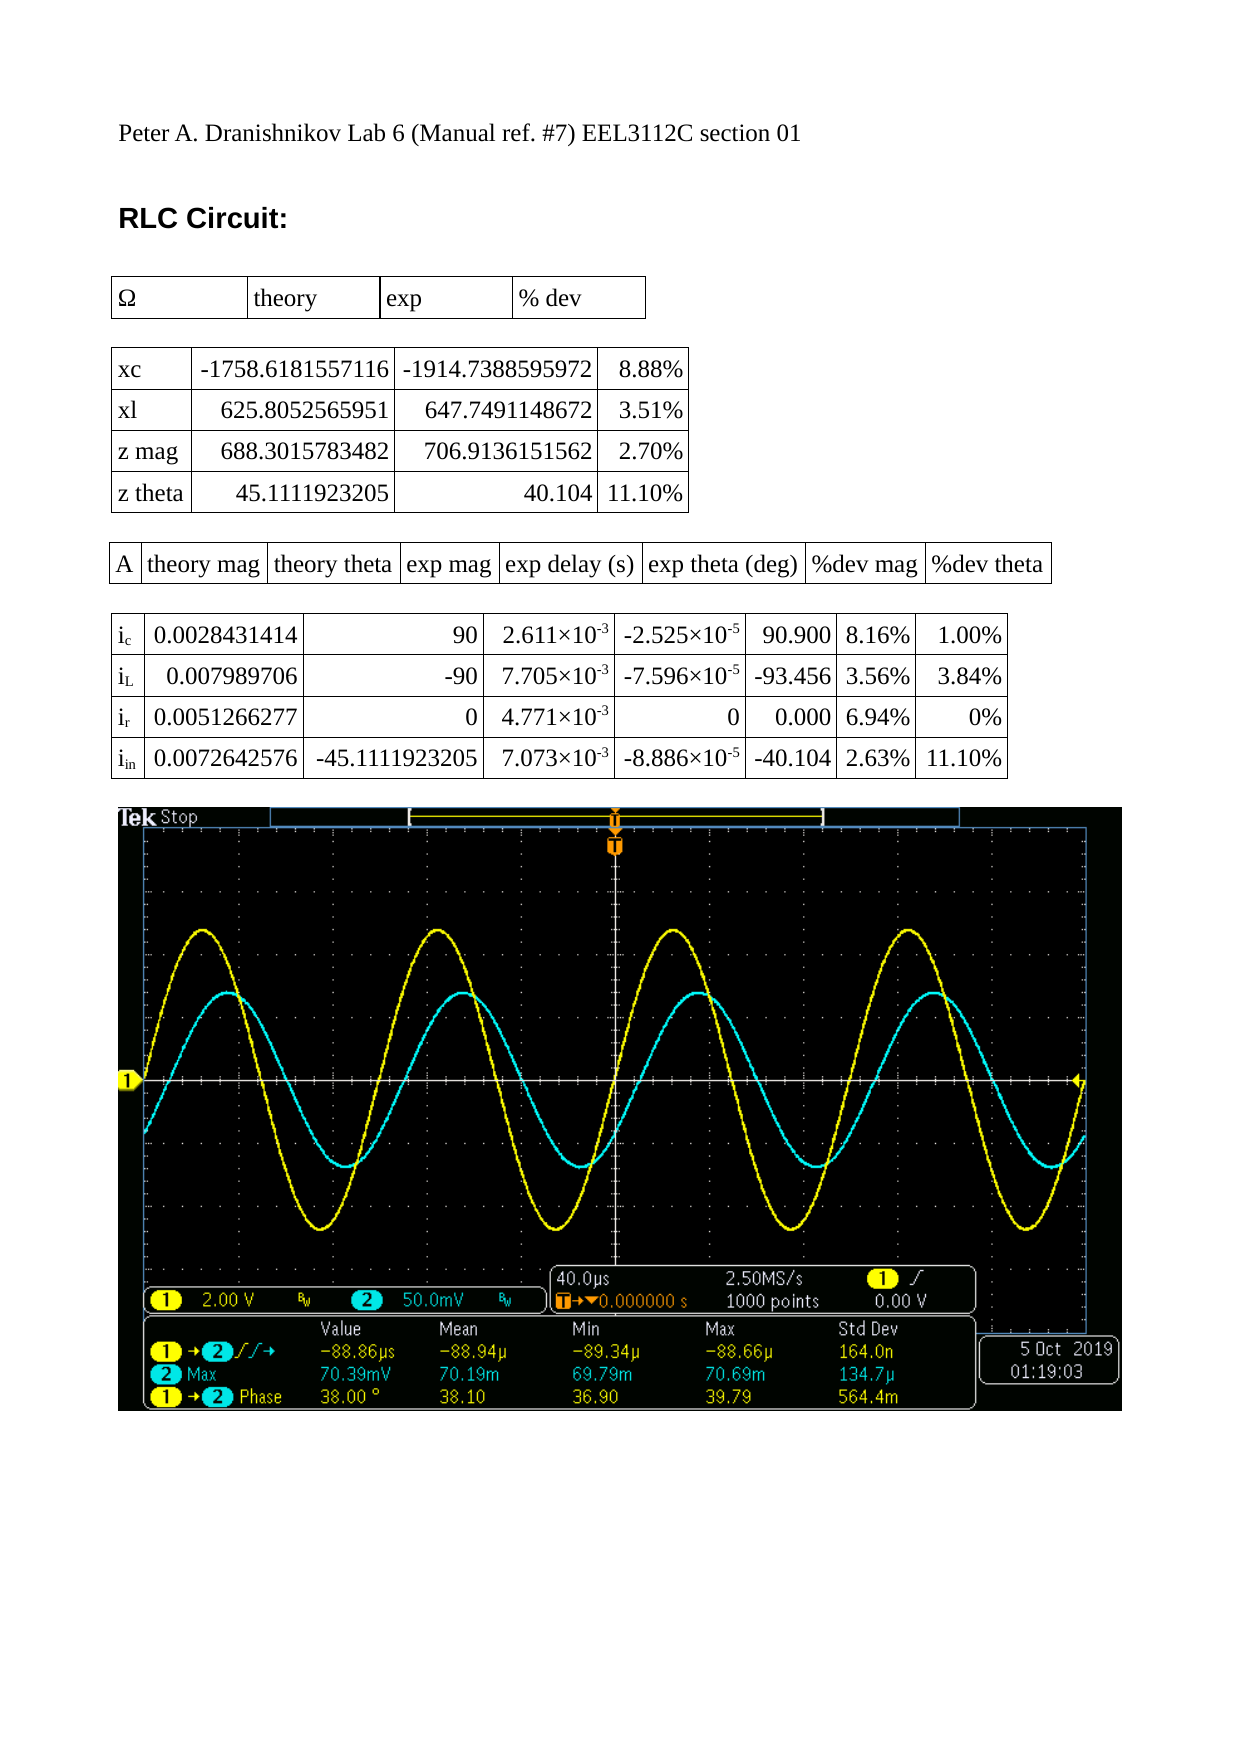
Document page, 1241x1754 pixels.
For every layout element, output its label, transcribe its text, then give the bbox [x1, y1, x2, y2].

table_header 2.611×10-3 [484, 614, 614, 654]
table_cell 688.3015783482 [192, 431, 394, 471]
table_cell iL [112, 655, 144, 696]
table_header theory theta [268, 543, 400, 583]
table_header theory [248, 277, 379, 317]
table_header exp mag [401, 543, 499, 583]
table_header xc [112, 348, 191, 388]
table_cell 40.104 [395, 472, 597, 512]
table_cell 2.70% [598, 431, 688, 471]
subtitle RLC Circuit: [118, 201, 1122, 235]
table_header 90 [304, 614, 483, 654]
table_header -1758.6181557116 [192, 348, 394, 388]
table_header Ω [112, 277, 247, 317]
table_header 0.0028431414 [145, 614, 303, 654]
table_header exp theta (deg) [643, 543, 805, 583]
table_cell 0.0072642576 [145, 738, 303, 778]
table_header theory mag [142, 543, 267, 583]
table_cell -7.596×10-5 [615, 655, 745, 696]
table_header 8.88% [598, 348, 688, 388]
table_cell 706.9136151562 [395, 431, 597, 471]
table_cell 0 [304, 697, 483, 737]
table_header A [110, 543, 141, 583]
table_header %dev mag [806, 543, 925, 583]
table_header exp delay (s) [500, 543, 642, 583]
table_cell 0% [916, 697, 1007, 737]
table_cell 0 [615, 697, 745, 737]
table_cell xl [112, 390, 191, 430]
table_header exp [381, 277, 512, 317]
table_cell 7.073×10-3 [484, 738, 614, 778]
table_cell 0.007989706 [145, 655, 303, 696]
picture [118, 807, 1122, 1411]
table_cell 0.0051266277 [145, 697, 303, 737]
table_header 1.00% [916, 614, 1007, 654]
table_cell -45.1111923205 [304, 738, 483, 778]
table_cell 11.10% [916, 738, 1007, 778]
table_cell 6.94% [837, 697, 915, 737]
table_cell 4.771×10-3 [484, 697, 614, 737]
table_cell 3.84% [916, 655, 1007, 696]
table_cell 3.56% [837, 655, 915, 696]
table_header -1914.7388595972 [395, 348, 597, 388]
table_cell z mag [112, 431, 191, 471]
table_header ic [112, 614, 144, 654]
table_cell 647.7491148672 [395, 390, 597, 430]
table_cell -40.104 [746, 738, 836, 778]
table_header %dev theta [926, 543, 1051, 583]
table_cell 11.10% [598, 472, 688, 512]
table_cell 2.63% [837, 738, 915, 778]
table_cell -8.886×10-5 [615, 738, 745, 778]
table_cell -93.456 [746, 655, 836, 696]
table_cell 7.705×10-3 [484, 655, 614, 696]
table_cell ir [112, 697, 144, 737]
table_header 8.16% [837, 614, 915, 654]
table_header 90.900 [746, 614, 836, 654]
table_header % dev [513, 277, 645, 317]
table_cell 625.8052565951 [192, 390, 394, 430]
table_cell z theta [112, 472, 191, 512]
table_cell 45.1111923205 [192, 472, 394, 512]
table_cell -90 [304, 655, 483, 696]
table_cell 3.51% [598, 390, 688, 430]
table_cell iin [112, 738, 144, 778]
table_header -2.525×10-5 [615, 614, 745, 654]
table_cell 0.000 [746, 697, 836, 737]
